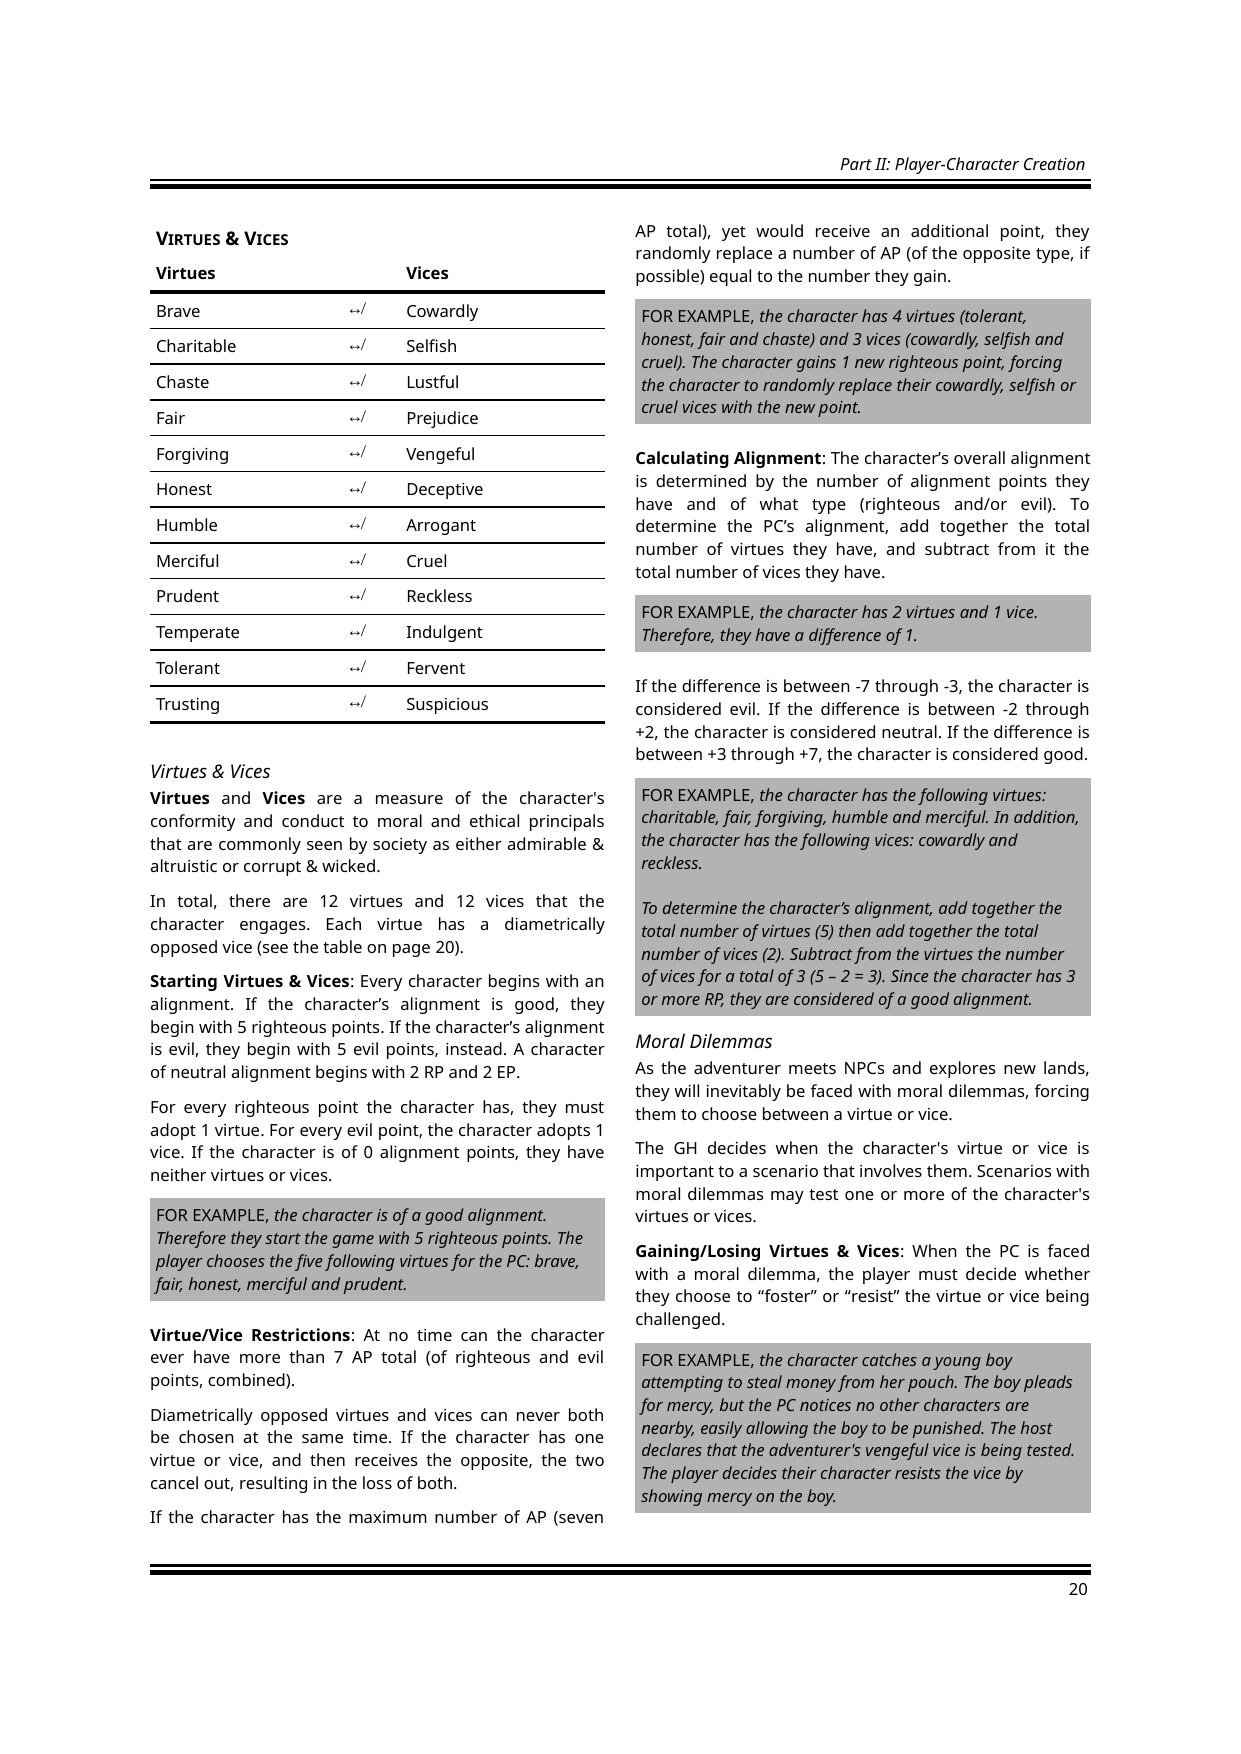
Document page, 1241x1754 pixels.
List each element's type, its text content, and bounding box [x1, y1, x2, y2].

table_cell Tolerant [150, 651, 309, 685]
table_cell [309, 256, 400, 290]
table_cell Prejudice [400, 401, 605, 435]
text Gaining/Losing Virtues & Vices: When the PC is faced with a moral dilemma, the player must decide whether they choose to “foster” or “resist” the virtue or vice being challenged. [635, 1239, 1091, 1330]
table_cell ↮ [309, 544, 400, 578]
text For every righteous point the character has, they must adopt 1 virtue. For every evil point, the character adopts 1 vice. If the character is of 0 alignment points, they have neither virtues or vices. [150, 1095, 605, 1186]
table_header FOR EXAMPLE, the character catches a young boy attempting to steal money from her pouch. The boy pleads for mercy, but the PC notices no other characters are nearby, easily allowing the boy to be punished. The host declares that the adventurer's vengeful vice is being tested. The player decides their character resists the vice by showing mercy on the boy. [635, 1343, 1091, 1513]
table_cell Honest [150, 472, 309, 506]
table_cell Temperate [150, 615, 309, 649]
table_cell Suspicious [400, 687, 605, 721]
table_cell ↮ [309, 294, 400, 328]
table_cell ↮ [309, 687, 400, 721]
table_cell Brave [150, 294, 309, 328]
table_cell ↮ [309, 436, 400, 471]
table_header Virtues & Vices [150, 219, 605, 256]
table_cell Humble [150, 508, 309, 542]
table_cell ↮ [309, 365, 400, 399]
text As the adventurer meets NPCs and explores new lands, they will inevitably be faced with moral dilemmas, forcing them to choose between a virtue or vice. [635, 1057, 1091, 1125]
text In total, there are 12 virtues and 12 vices that the character engages. Each virtue has a diametrically opposed vice (see the table on page 17). [150, 890, 605, 958]
table_cell Fervent [400, 651, 605, 685]
table_cell Selfish [400, 329, 605, 363]
table_cell Virtues [150, 256, 309, 290]
text Diametrically opposed virtues and vices can never both be chosen at the same time. If the character has one virtue or vice, and then receives the opposite, the two cancel out, resulting in the loss of both. [150, 1403, 605, 1494]
table_cell Cruel [400, 544, 605, 578]
text Virtues and Vices are a measure of the character's conformity and conduct to moral and ethical principals that are commonly seen by society as either admirable & altruistic or corrupt & wicked. [150, 787, 605, 878]
table_cell Chaste [150, 365, 309, 399]
table_header FOR EXAMPLE, the character has 2 virtues and 1 vice. Therefore, they have a difference of 1. [635, 595, 1091, 652]
table_header FOR EXAMPLE, the character has 4 virtues (tolerant, honest, fair and chaste) and 3 vices (cowardly, selfish and cruel). The character gains 1 new righteous point, forcing the character to randomly replace their cowardly, selfish or cruel vices with the new point. [635, 299, 1091, 424]
text Calculating Alignment: The character’s overall alignment is determined by the number of alignment points they have and of what type (righteous and/or evil). To determine the PC’s alignment, add together the total number of virtues they have, and subtract from it the total number of vices they have. [635, 447, 1091, 583]
text The GH decides when the character's virtue or vice is important to a scenario that involves them. Scenarios with moral dilemmas may test one or more of the character's virtues or vices. [635, 1137, 1091, 1228]
table_cell ↮ [309, 615, 400, 649]
table_cell Prudent [150, 579, 309, 613]
table_cell Fair [150, 401, 309, 435]
table_cell Arrogant [400, 508, 605, 542]
table_cell Vengeful [400, 436, 605, 471]
table_cell Indulgent [400, 615, 605, 649]
text Starting Virtues & Vices: Every character begins with an alignment. If the character’s alignment is good, they begin with 5 righteous points. If the character’s alignment is evil, they begin with 5 evil points, instead. A character of neutral alignment begins with 2 RP and 2 EP. [150, 970, 605, 1083]
text Virtue/Vice Restrictions: At no time can the character ever have more than 7 AP total (of righteous and evil points, combined). [150, 1323, 605, 1391]
table_cell ↮ [309, 472, 400, 506]
table_cell Lustful [400, 365, 605, 399]
table_cell Deceptive [400, 472, 605, 506]
table_cell Charitable [150, 329, 309, 363]
text If the difference is between -7 through -3, the character is considered evil. If the difference is between -2 through +2, the character is considered neutral. If the difference is between +3 through +7, the character is considered good. [635, 652, 1091, 766]
table_cell Vices [400, 256, 605, 290]
table_cell ↮ [309, 329, 400, 363]
subtitle Virtues & Vices [150, 758, 605, 784]
table_cell Reckless [400, 579, 605, 613]
table_header FOR EXAMPLE, the character is of a good alignment. Therefore they start the game with 5 righteous points. The player chooses the five following virtues for the PC: brave, fair, honest, merciful and prudent. [150, 1198, 605, 1301]
table_cell Cowardly [400, 294, 605, 328]
text AP total), yet would receive an additional point, they randomly replace a number of AP (of the opposite type, if possible) equal to the number they gain. [635, 219, 1091, 287]
text Moral Dilemmas [635, 1028, 1091, 1054]
table_cell ↮ [309, 401, 400, 435]
table_cell ↮ [309, 651, 400, 685]
table_cell ↮ [309, 508, 400, 542]
text If the character has the maximum number of AP (seven [150, 1506, 605, 1529]
table_cell Forgiving [150, 436, 309, 471]
table_header FOR EXAMPLE, the character has the following virtues: charitable, fair, forgiving, humble and merciful. In addition, the character has the following vices: cowardly and reckless. To determine the character’s alignment, add together the total number of virtues (5) then add together the total number of vices (2). Subtract from the virtues the number of vices for a total of 3 (5 – 2 = 3). Since the character has 3 or more RP, they are considered of a good alignment. [635, 778, 1091, 1016]
table_cell Trusting [150, 687, 309, 721]
table_cell Merciful [150, 544, 309, 578]
table_cell ↮ [309, 579, 400, 613]
